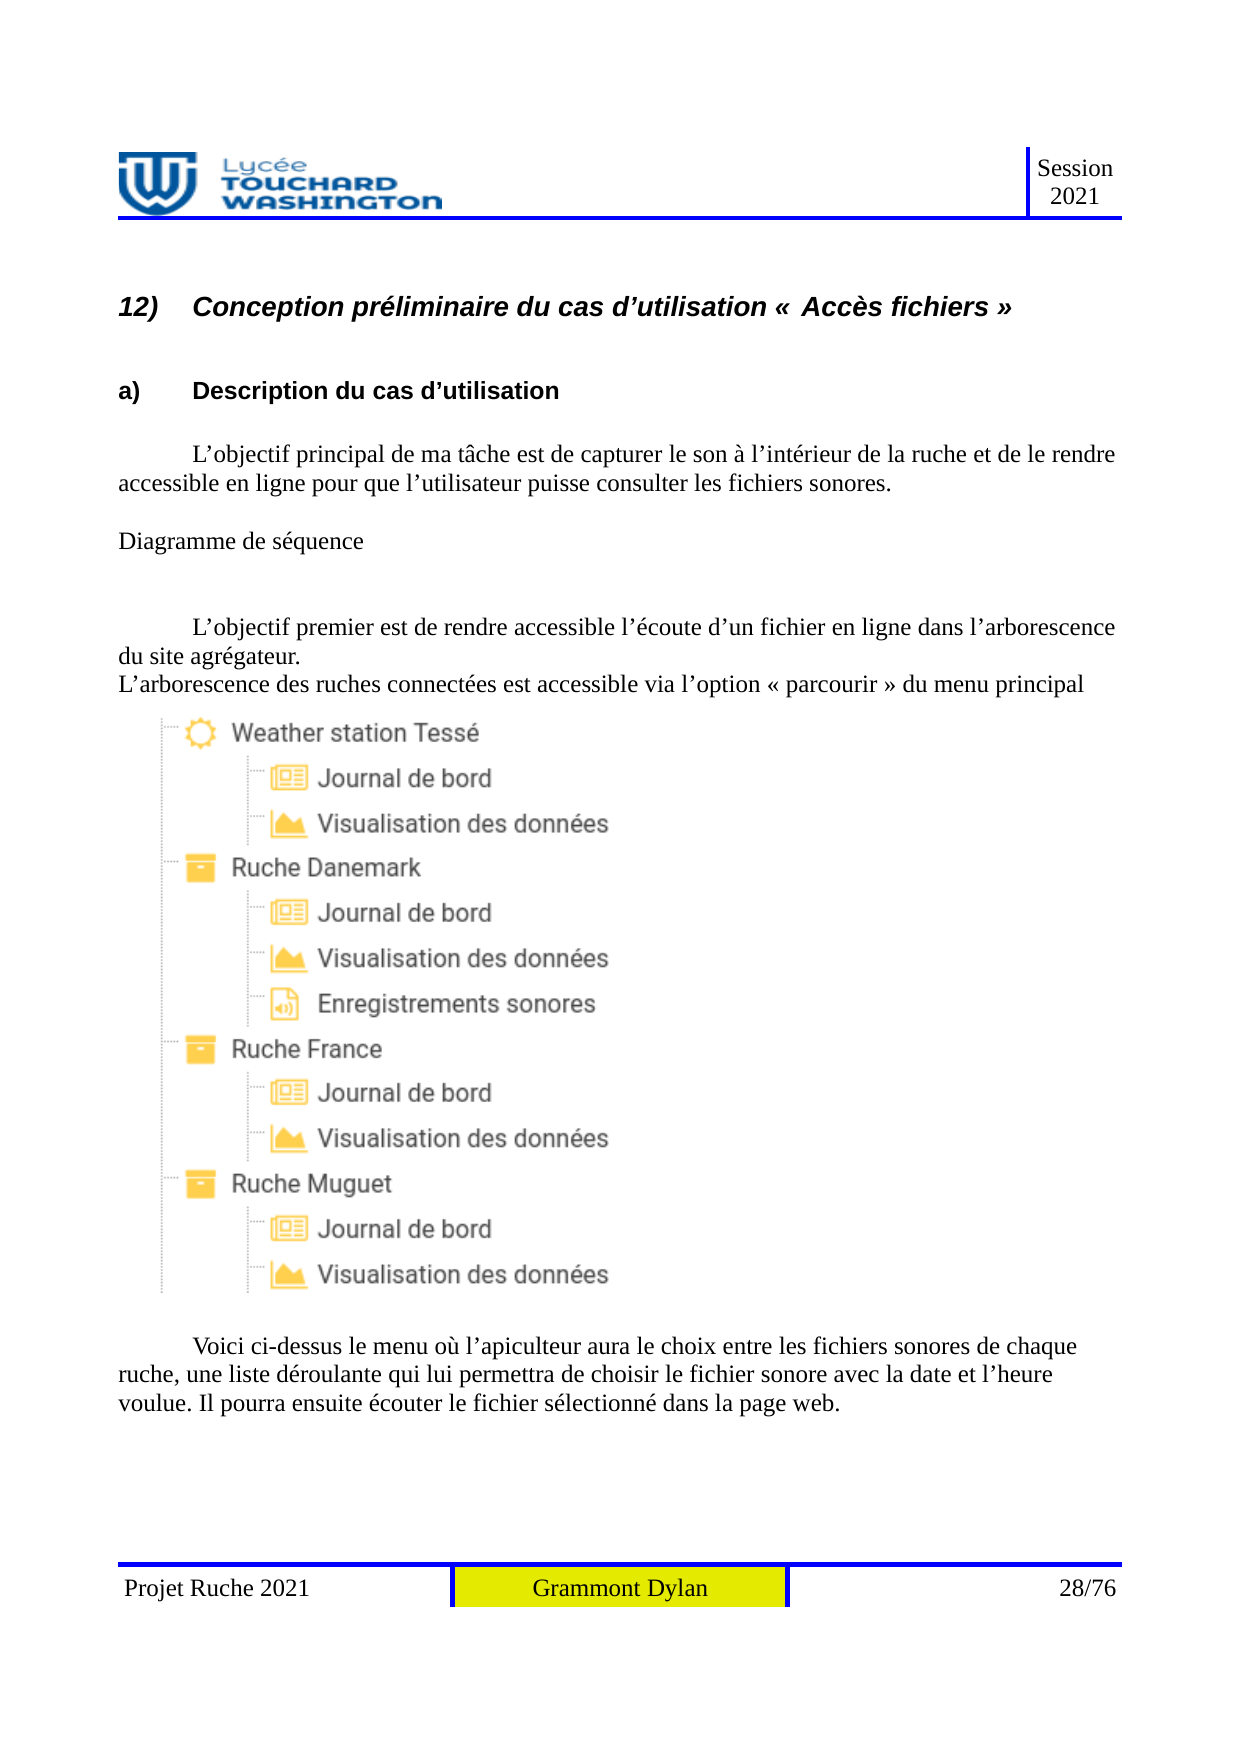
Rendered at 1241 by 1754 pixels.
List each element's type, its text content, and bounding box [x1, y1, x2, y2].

text Voici ci-dessus le menu où l’apiculteur aura le choix entre les fichiers sonores de chaque ruche, une liste déroulante qui lui permettra de choisir le fichier sonore avec la date et l’heure voulue. Il pourra ensuite écouter le fichier sélectionné dans la page web. [118, 1331, 1122, 1417]
picture [118, 152, 442, 216]
subtitle Description du cas d’utilisation [118, 376, 1122, 404]
text L’objectif premier est de rendre accessible l’écoute d’un fichier en ligne dans l’arborescence du site agrégateur. L’arborescence des ruches connectées est accessible via l’option « parcourir » du menu principal [118, 612, 1122, 698]
text Diagramme de séquence [118, 526, 1122, 554]
text L’objectif principal de ma tâche est de capturer le son à l’intérieur de la ruche et de le rendre accessible en ligne pour que l’utilisateur puisse consulter les fichiers sonores. [118, 439, 1122, 497]
subtitle Conception préliminaire du cas d’utilisation « Accès fichiers » [118, 290, 1122, 322]
picture [155, 717, 670, 1293]
